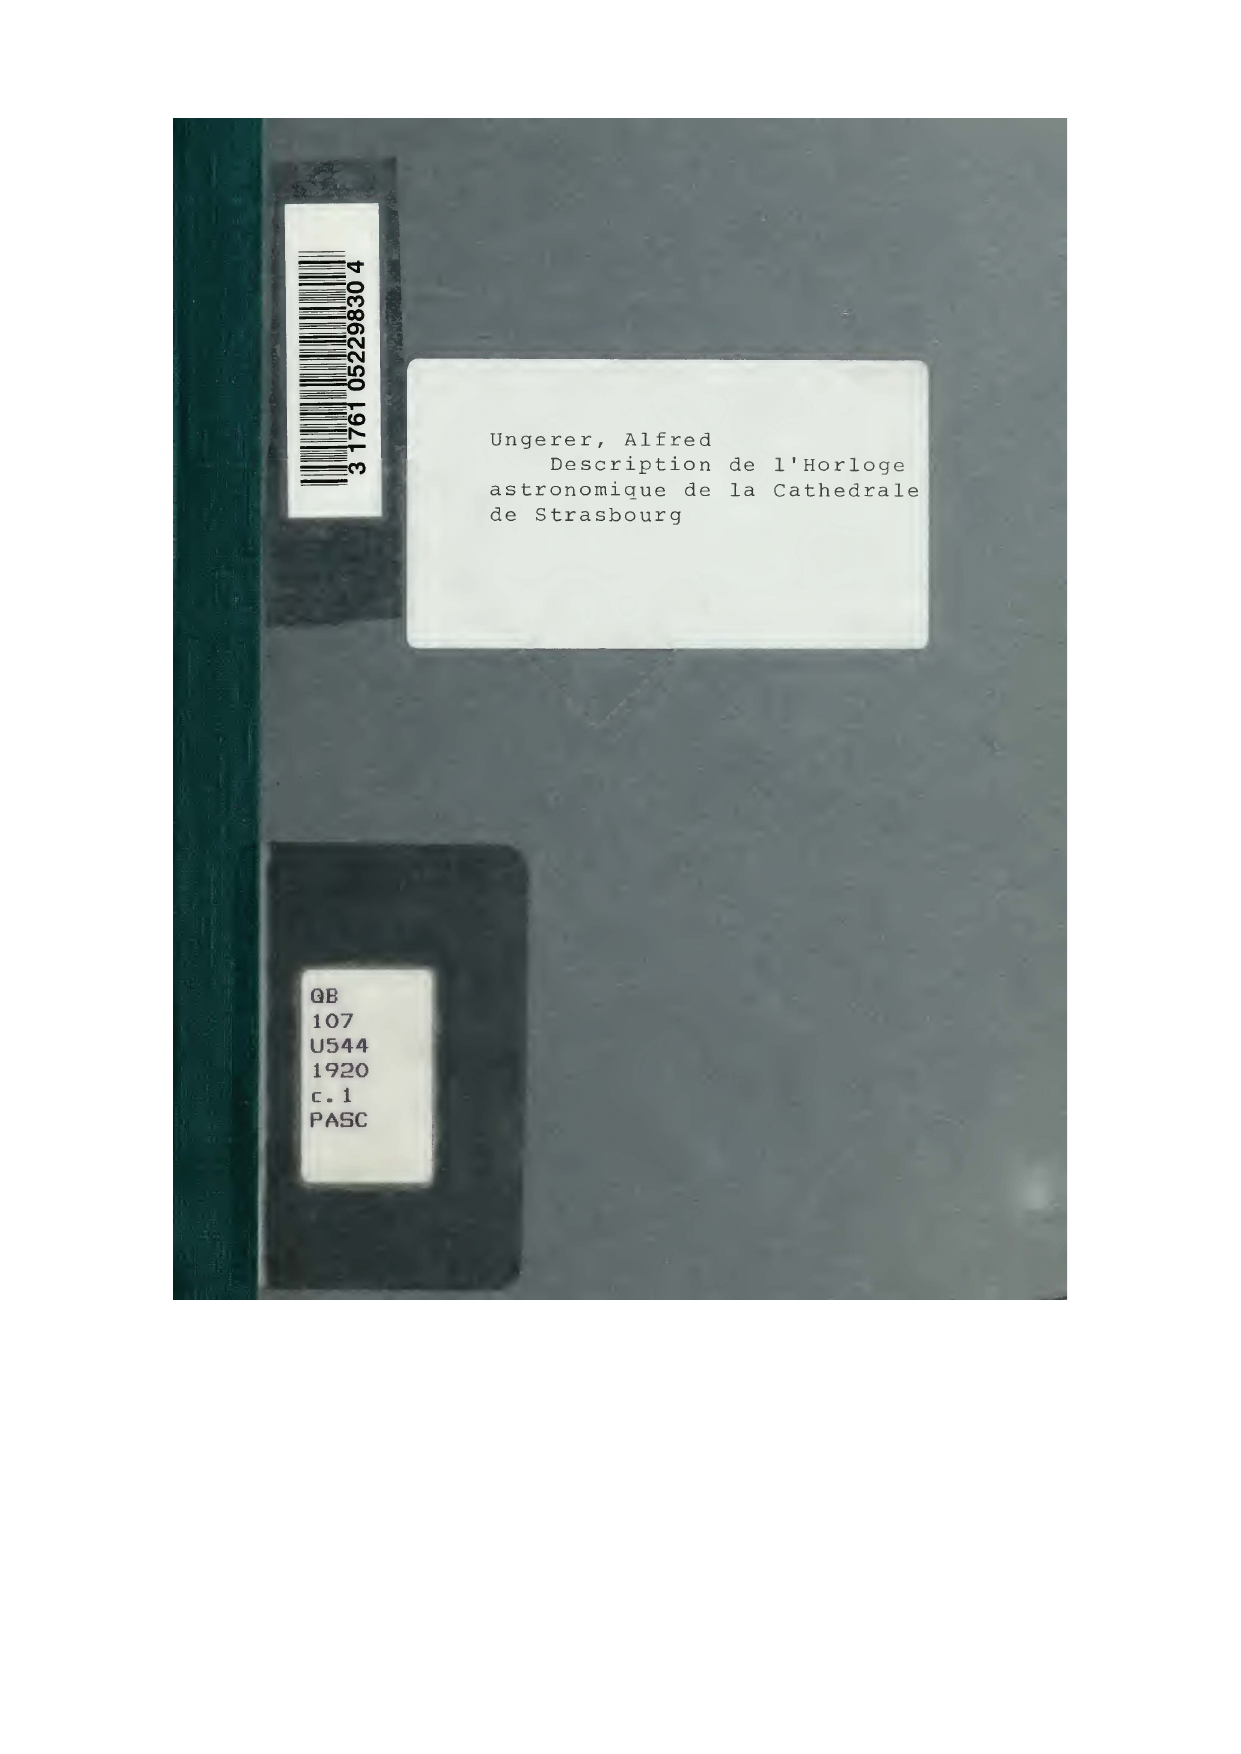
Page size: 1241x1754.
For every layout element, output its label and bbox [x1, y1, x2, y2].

picture [173, 118, 1068, 1300]
